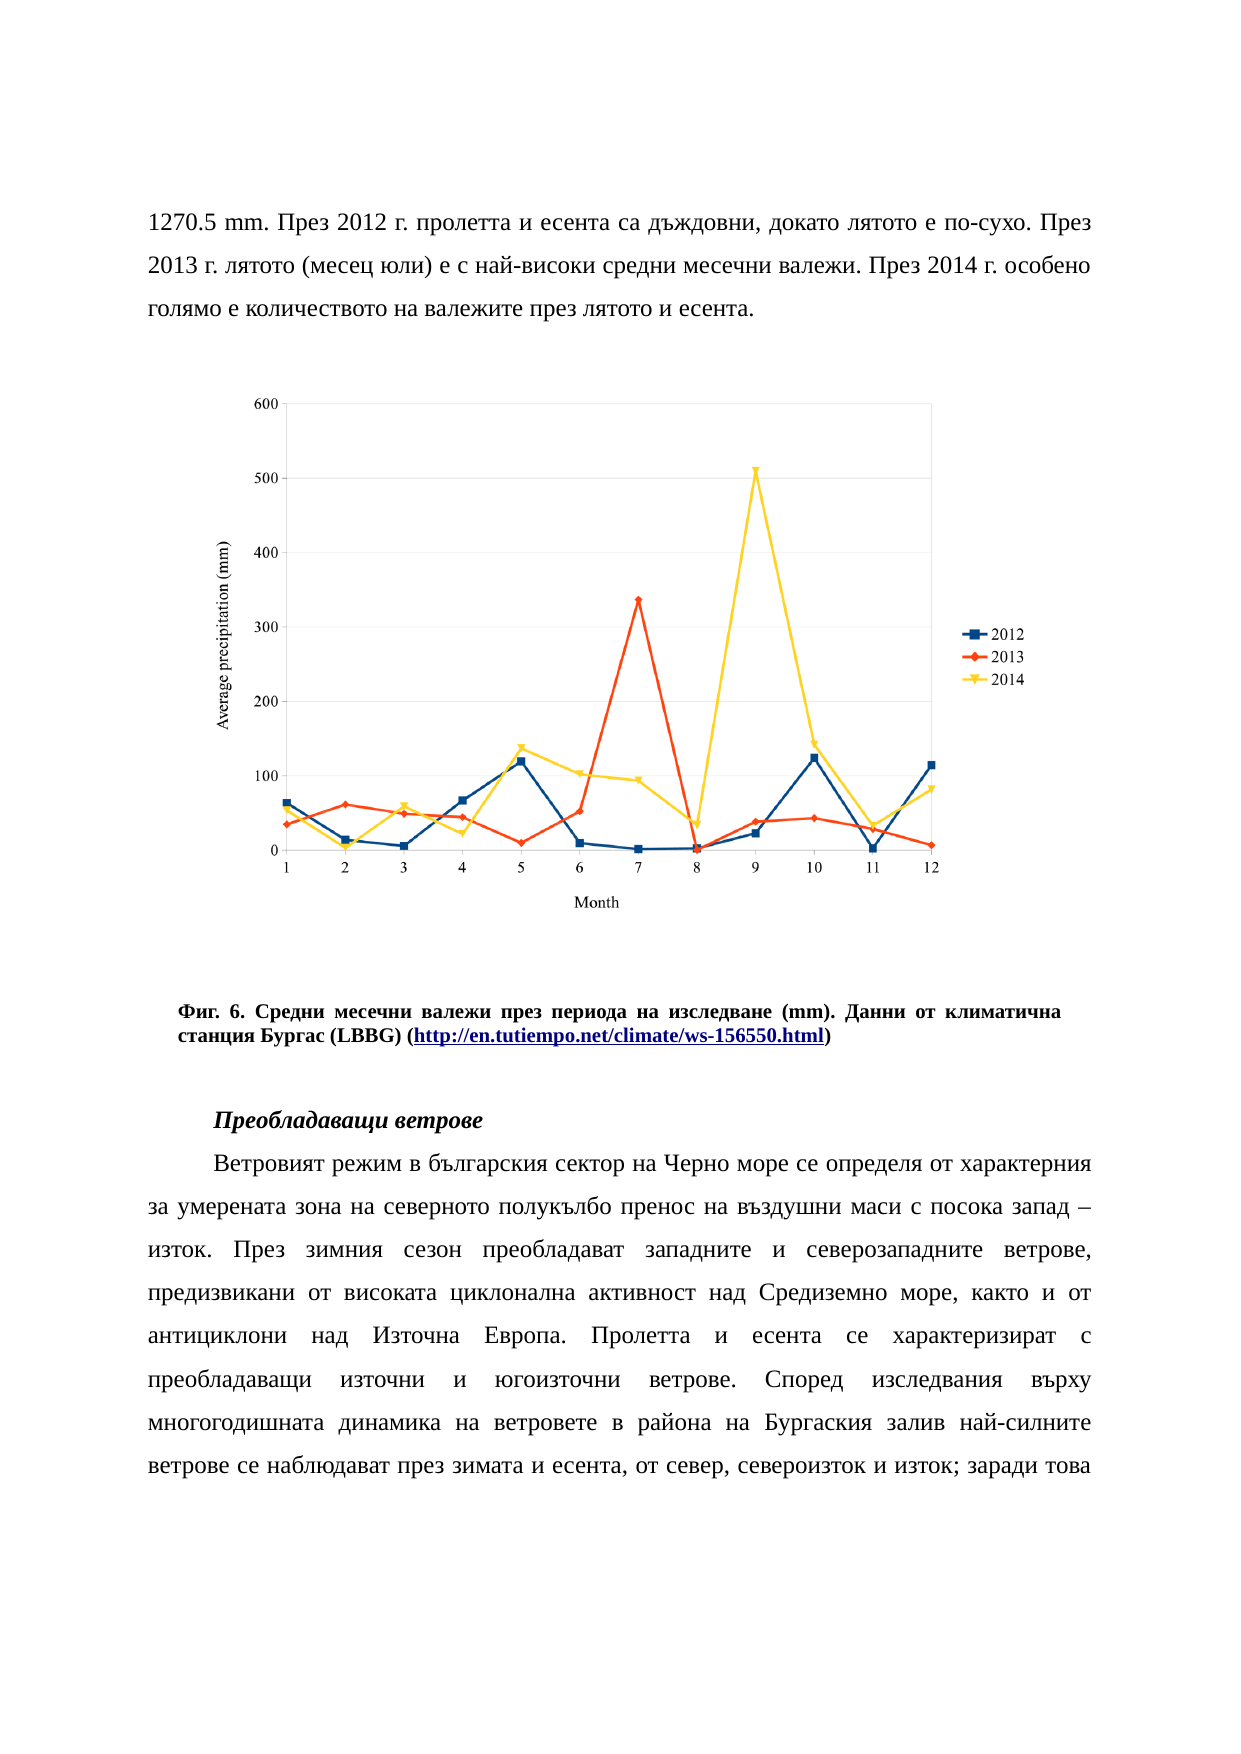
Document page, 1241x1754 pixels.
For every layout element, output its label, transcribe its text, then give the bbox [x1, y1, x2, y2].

text Ветровият режим в българския сектор на Черно море се определя от характерния за умерената зона на северното полукълбо пренос на въздушни маси с посока запад – изток. През зимния сезон преобладават западните и северозападните ветрове, предизвикани от високата циклонална активност над Средиземно море, както и от антициклони над Източна Европа. Пролетта и есента се характеризират с преобладаващи източни и югоизточни ветрове. Според изследвания върху многогодишната динамика на ветровете в района на Бургаския залив най-силните ветрове се наблюдават през зимата и есента, от север, североизток и изток; заради това [148, 1148, 1093, 1479]
text Преобладаващи ветрове [148, 1105, 1093, 1134]
text 1270.5 mm. През 2012 г. пролетта и есента са дъждовни, докато лятото е по-сухо. През 2013 г. лятото (месец юли) е с най-високи средни месечни валежи. През 2014 г. особено голямо е количеството на валежите през лятото и есента. [148, 207, 1093, 322]
text Фиг. 6. Средни месечни валежи през периода на изследване (mm). Данни от климатична станция Бургас (LBBG) (http://en.tutiempo.net/climate/ws-156550.html) [178, 1000, 1063, 1047]
picture [177, 336, 1063, 1000]
